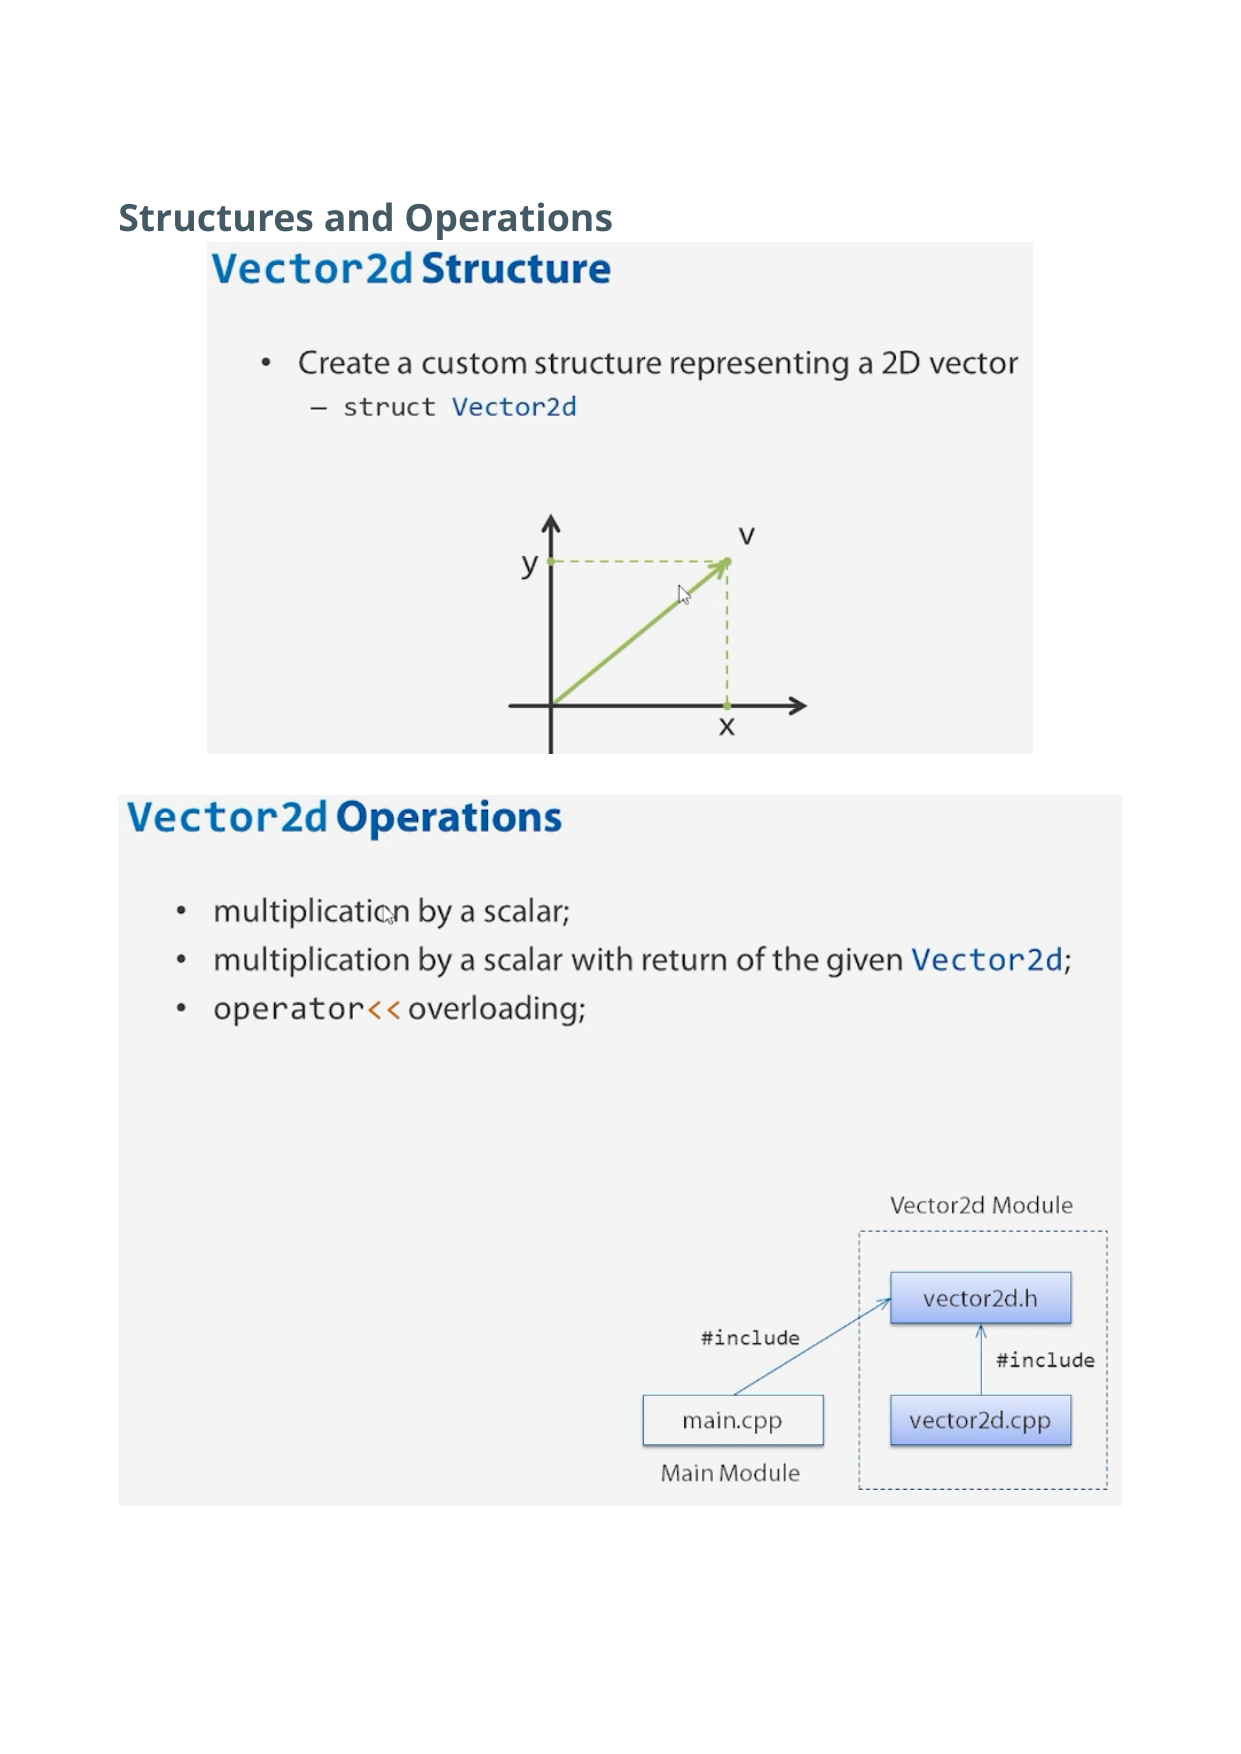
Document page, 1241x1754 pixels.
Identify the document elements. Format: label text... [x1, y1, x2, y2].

picture [206, 242, 1034, 754]
subtitle Structures and Operations [118, 192, 1122, 243]
picture [118, 795, 1123, 1506]
